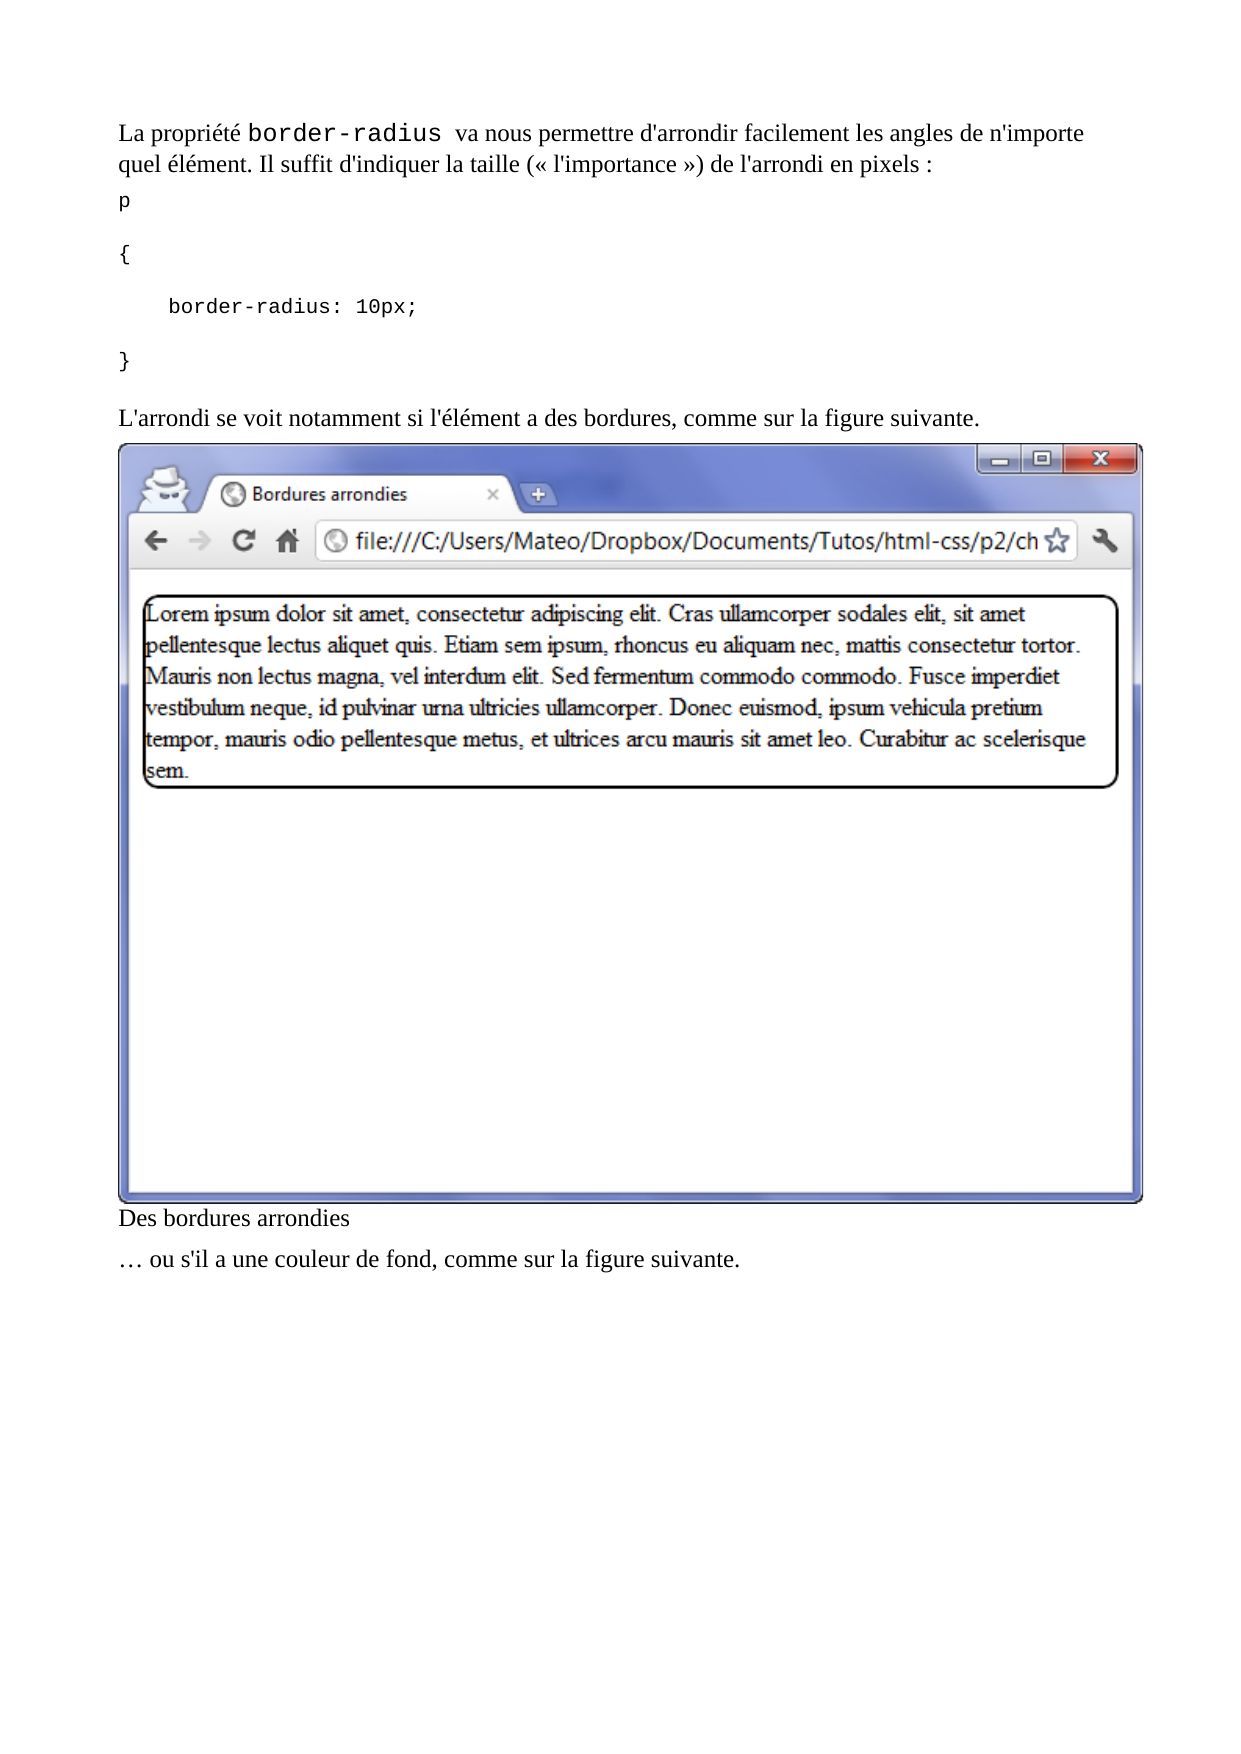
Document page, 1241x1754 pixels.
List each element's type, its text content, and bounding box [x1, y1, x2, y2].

text p [118, 190, 1122, 214]
text La propriété border-radius va nous permettre d'arrondir facilement les angles de n'importe quel élément. Il suffit d'indiquer la taille (« l'importance ») de l'arrondi en pixels : [118, 118, 1122, 178]
text border-radius: 10px; [118, 296, 1122, 320]
text Des bordures arrondies [118, 1204, 1122, 1232]
text { [118, 243, 1122, 267]
text } [118, 349, 1122, 373]
text L'arrondi se voit notamment si l'élément a des bordures, comme sur la figure suivante. [118, 403, 1122, 431]
text … ou s'il a une couleur de fond, comme sur la figure suivante. [118, 1244, 1122, 1273]
picture [118, 443, 1144, 1204]
